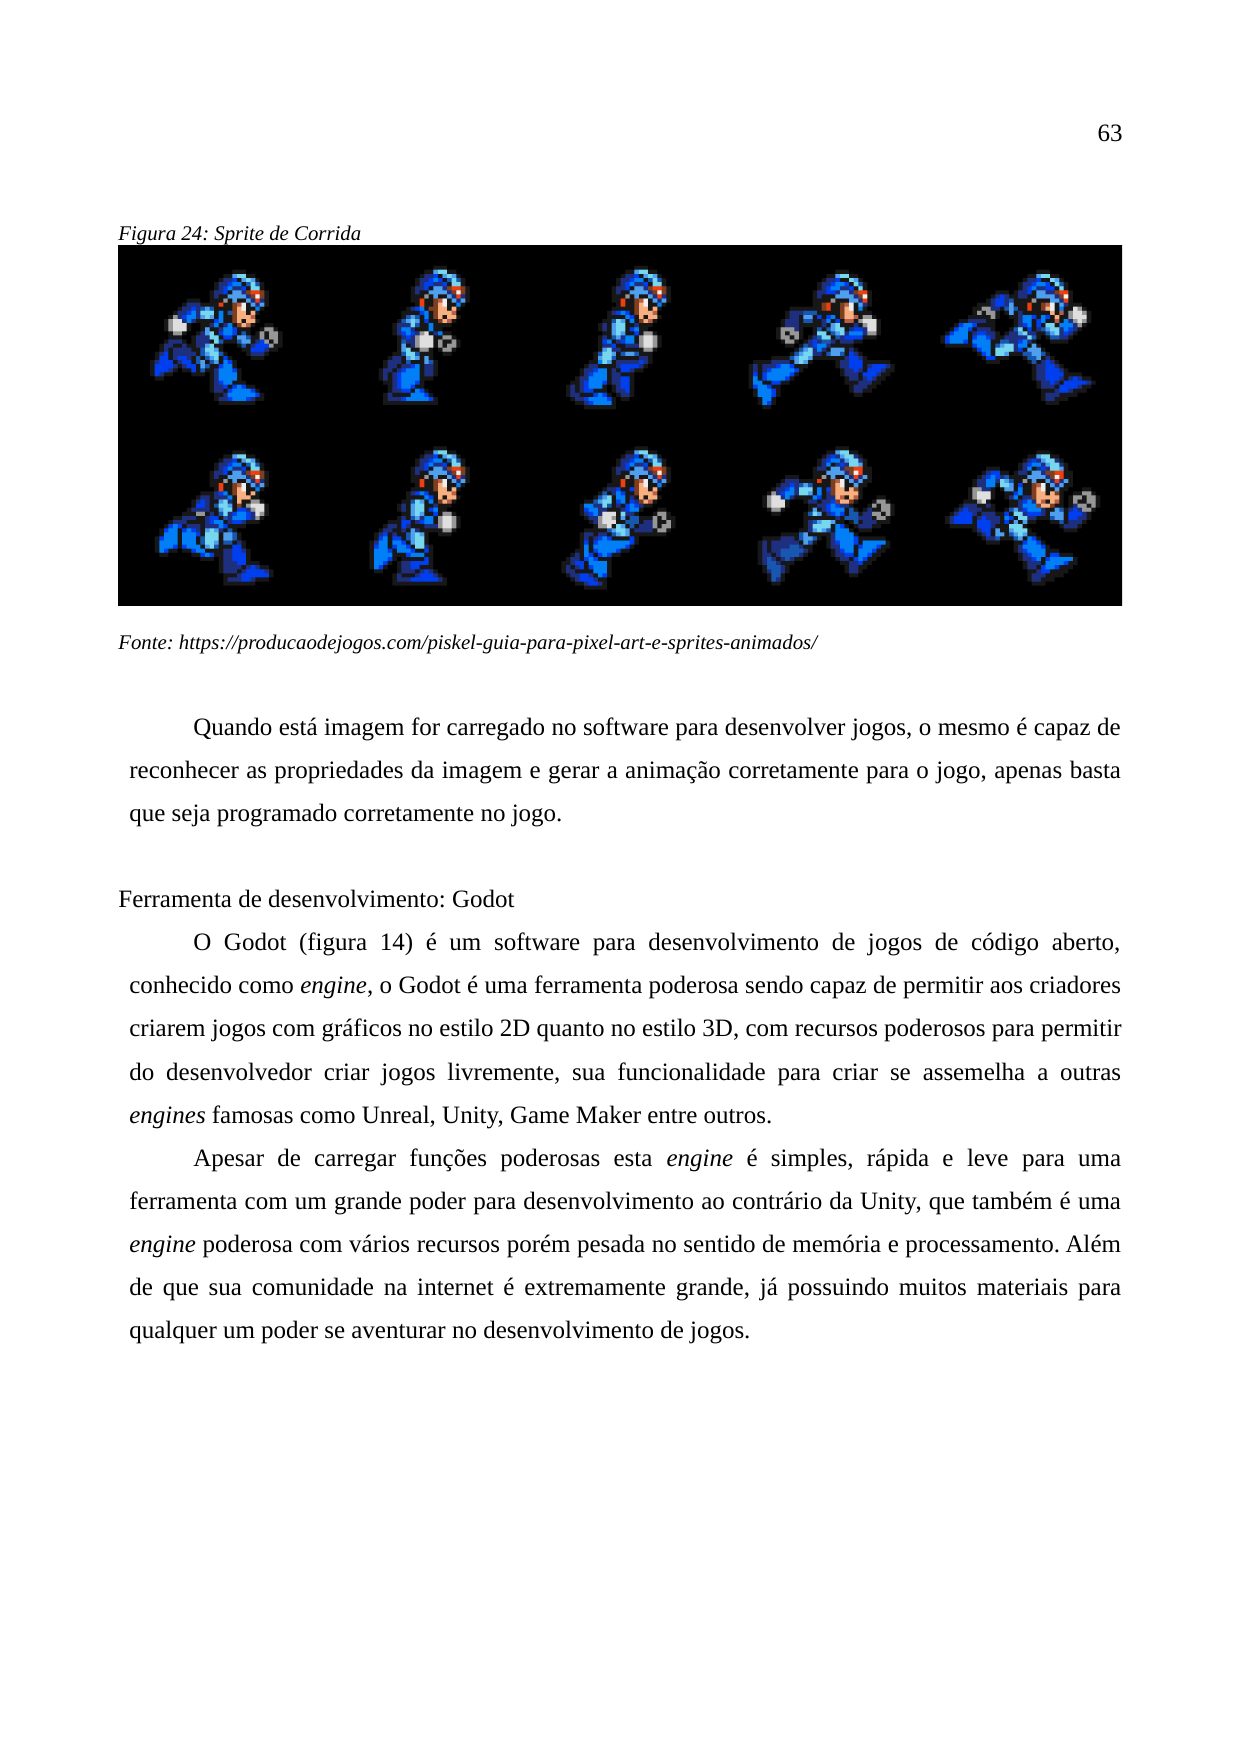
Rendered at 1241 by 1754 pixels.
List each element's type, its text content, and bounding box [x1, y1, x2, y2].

text O Godot (figura 14) é um software para desenvolvimento de jogos de código aberto, conhecido como engine, o Godot é uma ferramenta poderosa sendo capaz de permitir aos criadores criarem jogos com gráficos no estilo 2D quanto no estilo 3D, com recursos poderosos para permitir do desenvolvedor criar jogos livremente, sua funcionalidade para criar se assemelha a outras engines famosas como Unreal, Unity, Game Maker entre outros. [129, 927, 1122, 1128]
text Ferramenta de desenvolvimento: Godot [118, 884, 1122, 913]
text Figura 24: Sprite de Corrida [118, 217, 1122, 245]
text Apesar de carregar funções poderosas esta engine é simples, rápida e leve para uma ferramenta com um grande poder para desenvolvimento ao contrário da Unity, que também é uma engine poderosa com vários recursos porém pesada no sentido de memória e processamento. Além de que sua comunidade na internet é extremamente grande, já possuindo muitos materiais para qualquer um poder se aventurar no desenvolvimento de jogos. [129, 1143, 1122, 1344]
text Fonte: https://producaodejogos.com/piskel-guia-para-pixel-art-e-sprites-animados/ [118, 630, 1122, 654]
picture [118, 245, 1123, 606]
text Quando está imagem for carregado no software para desenvolver jogos, o mesmo é capaz de reconhecer as propriedades da imagem e gerar a animação corretamente para o jogo, apenas basta que seja programado corretamente no jogo. [129, 712, 1122, 827]
